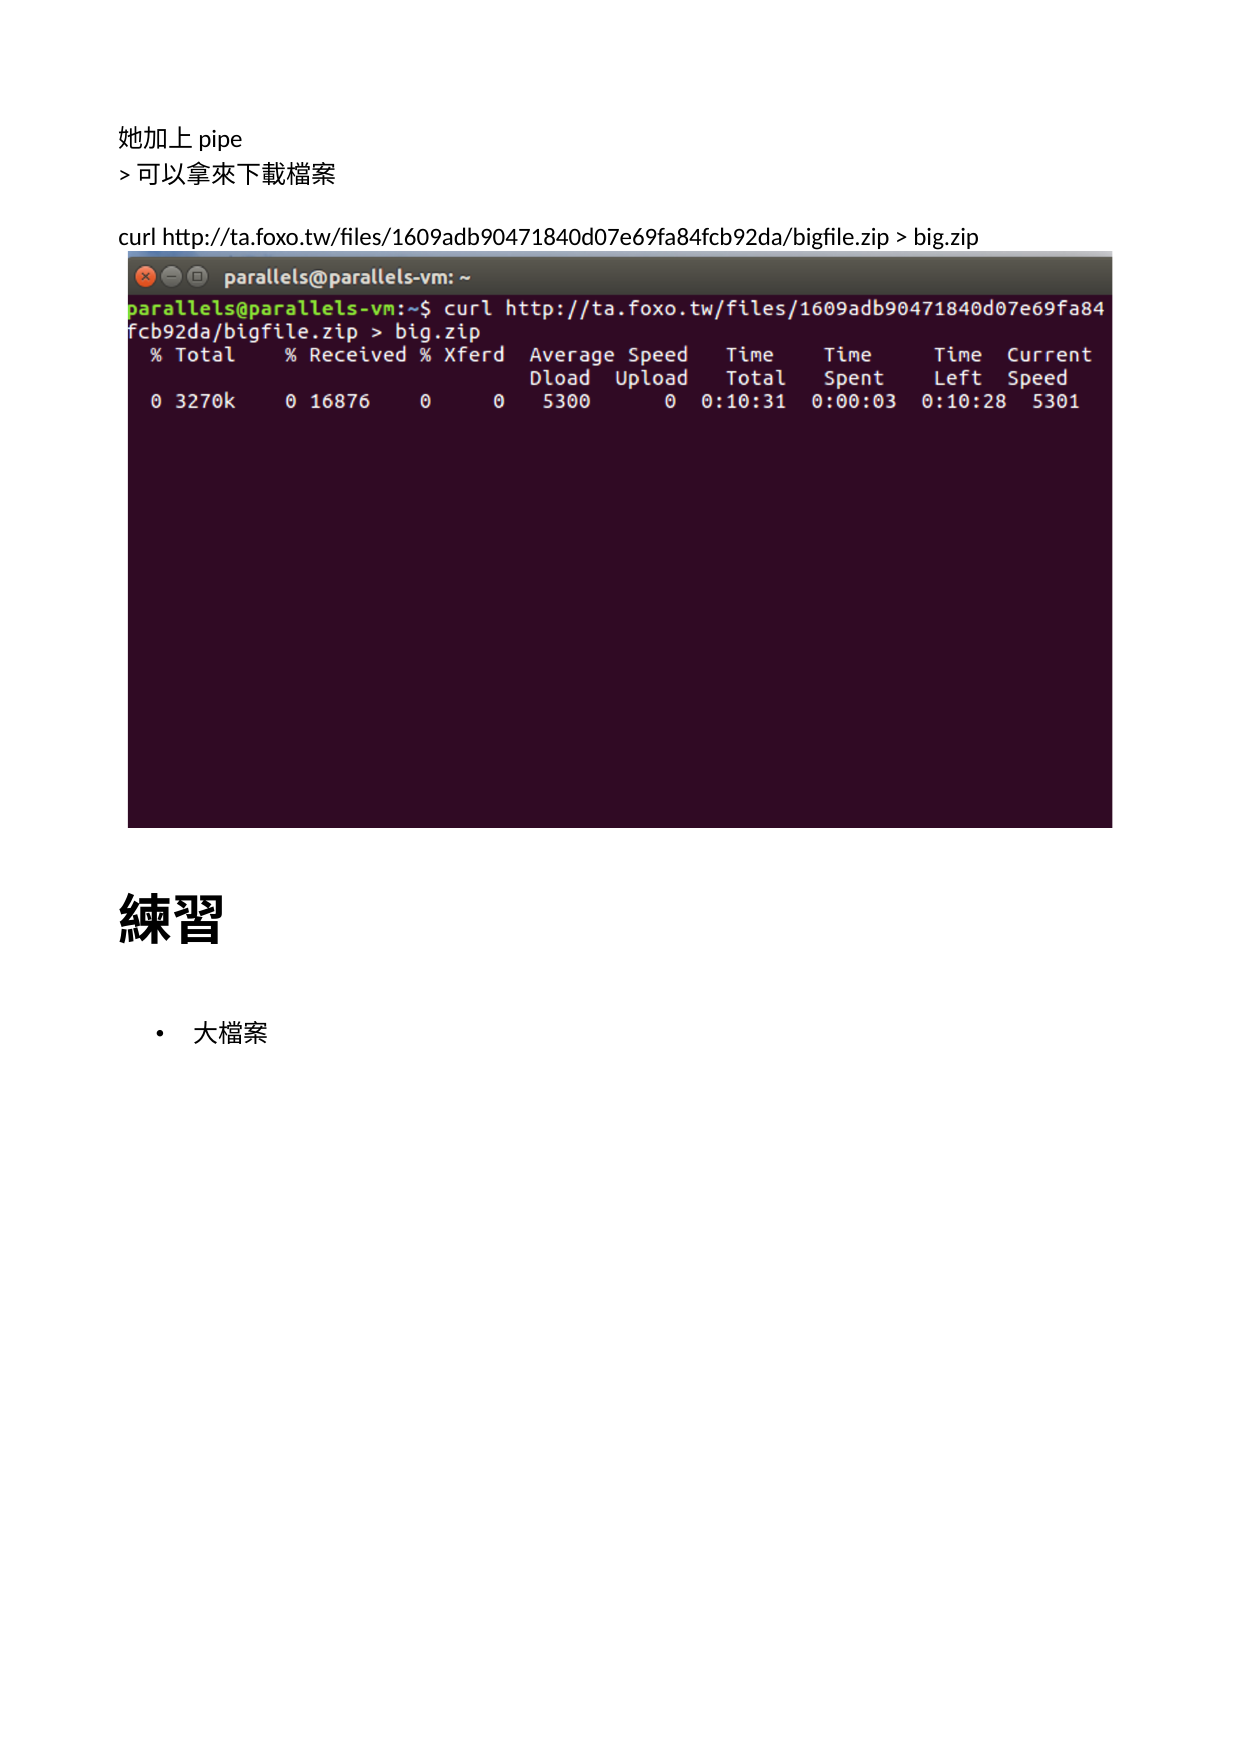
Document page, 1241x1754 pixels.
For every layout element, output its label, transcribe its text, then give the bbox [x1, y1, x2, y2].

text > 可以拿來下載檔案 [118, 154, 1122, 191]
subtitle 練習 [118, 877, 1122, 955]
list 大檔案 [156, 1013, 1122, 1049]
text 她加上pipe [118, 118, 1122, 154]
picture [127, 251, 1113, 828]
text curl http://ta.foxo.tw/files/1609adb90471840d07e69fa84fcb92da/bigfile.zip > big.zip [118, 221, 1122, 252]
